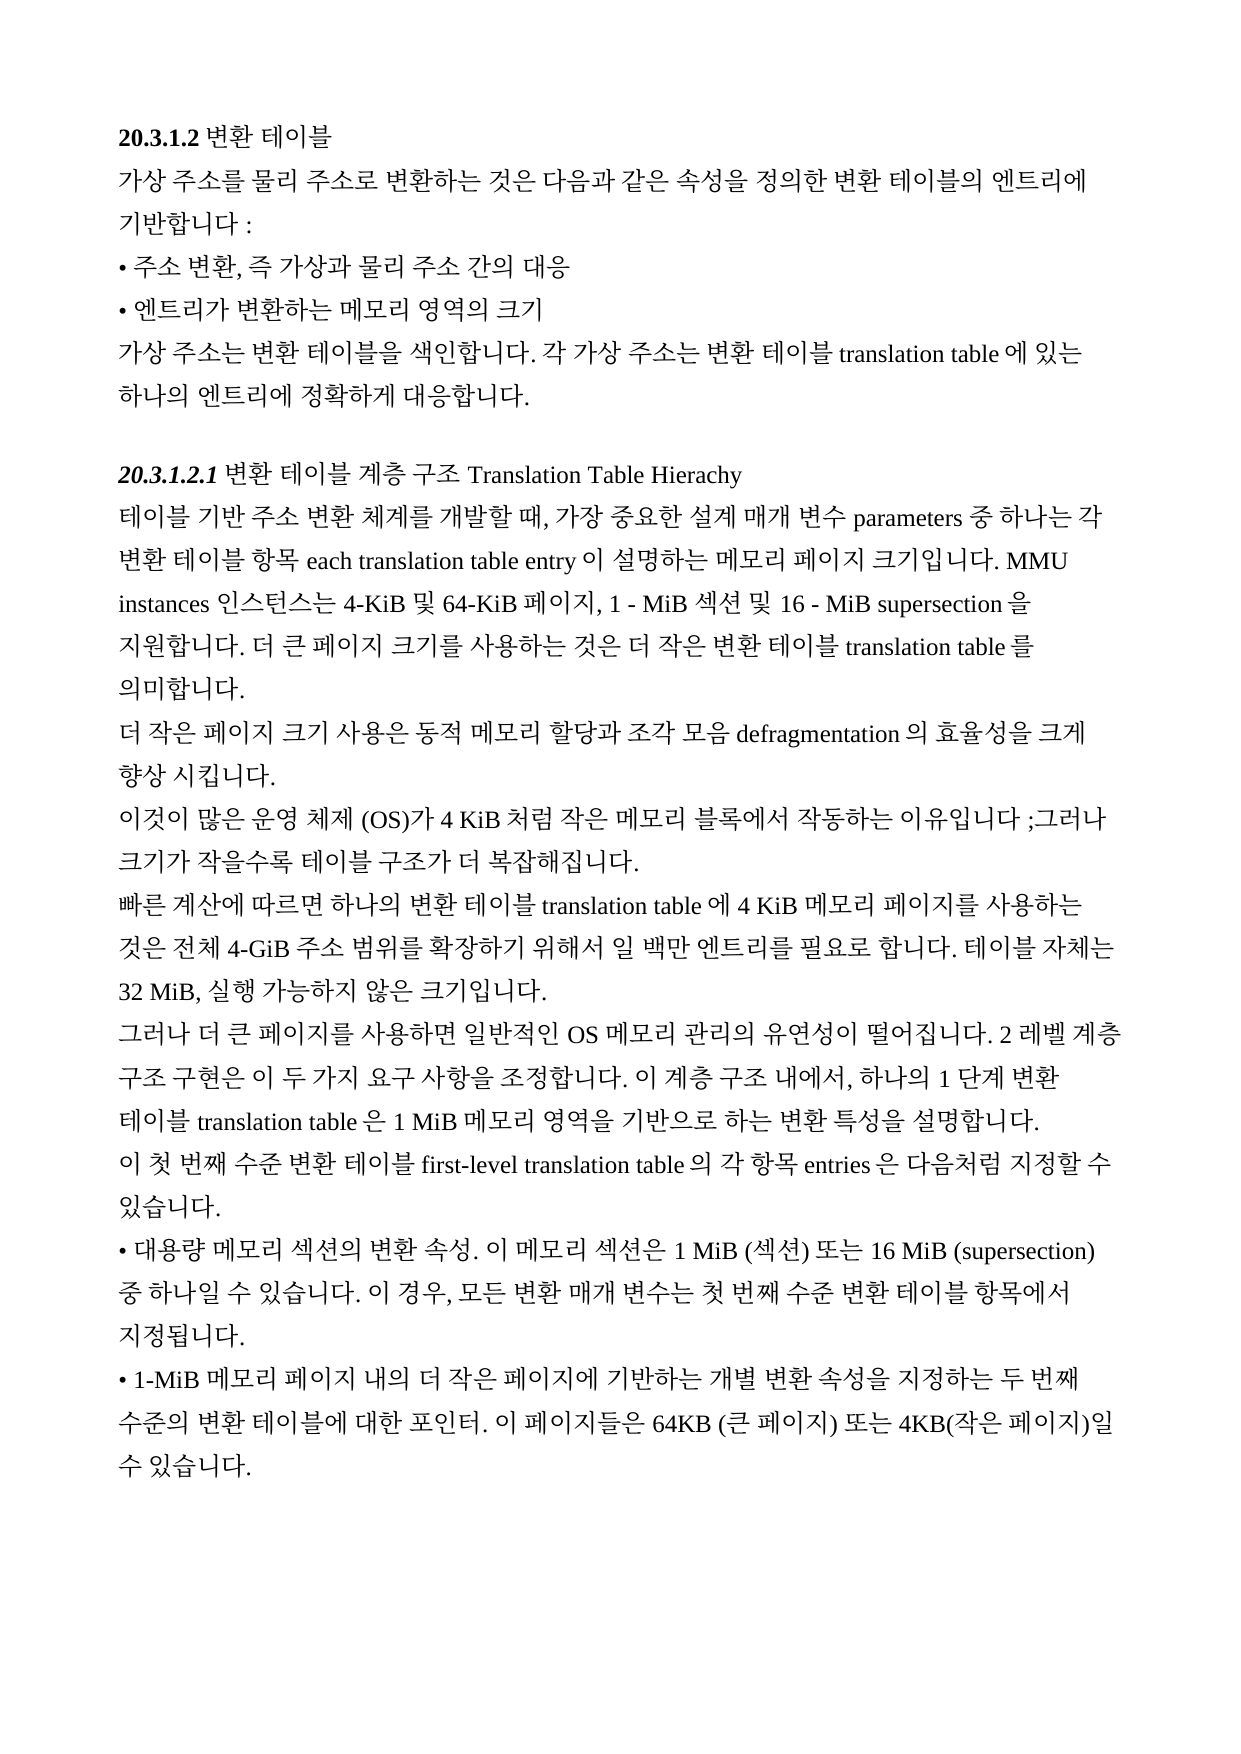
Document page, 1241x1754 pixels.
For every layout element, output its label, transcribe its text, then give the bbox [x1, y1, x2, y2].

text 20.3.1.2 변환 테이블 [118, 118, 1122, 154]
text 빠른 계산에 따르면 하나의 변환 테이블translation table에 4 KiB 메모리 페이지를 사용하는 것은 전체 4-GiB 주소 범위를 확장하기 위해서 일 백만 엔트리를 필요로 합니다. 테이블 자체는 32 MiB, 실행 가능하지 않은 크기입니다. [118, 886, 1122, 1008]
text • 대용량 메모리 섹션의 변환 속성. 이 메모리 섹션은 1 MiB (섹션) 또는 16 MiB (supersection) 중 하나일 수 있습니다. 이 경우, 모든 변환 매개 변수는 첫 번째 수준 변환 테이블 항목에서 지정됩니다. [118, 1231, 1122, 1353]
text 이것이 많은 운영 체제 (OS)가 4 KiB처럼 작은 메모리 블록에서 작동하는 이유입니다 ;그러나 크기가 작을수록 테이블 구조가 더 복잡해집니다. [118, 799, 1122, 878]
text 이 첫 번째 수준 변환 테이블first-level translation table의 각 항목entries은 다음처럼 지정할 수 있습니다. [118, 1144, 1122, 1223]
text 테이블 기반 주소 변환 체계를 개발할 때, 가장 중요한 설계 매개 변수 parameters 중 하나는 각 변환 테이블 항목 each translation table entry이 설명하는 메모리 페이지 크기입니다. MMU instances 인스턴스는 4-KiB 및 64-KiB 페이지, 1 - MiB 섹션 및 16 - MiB supersection을 지원합니다. 더 큰 페이지 크기를 사용하는 것은 더 작은 변환 테이블translation table를 의미합니다. [118, 498, 1122, 706]
text 그러나 더 큰 페이지를 사용하면 일반적인 OS 메모리 관리의 유연성이 떨어집니다. 2 레벨 계층 구조 구현은 이 두 가지 요구 사항을 조정합니다. 이 계층 구조 내에서, 하나의 1 단계 변환 테이블 translation table은 1 MiB 메모리 영역을 기반으로 하는 변환 특성을 설명합니다. [118, 1015, 1122, 1137]
text • 1-MiB 메모리 페이지 내의 더 작은 페이지에 기반하는 개별 변환 속성을 지정하는 두 번째 수준의 변환 테이블에 대한 포인터. 이 페이지들은 64KB (큰 페이지) 또는 4KB(작은 페이지)일 수 있습니다. [118, 1360, 1122, 1482]
text 가상 주소는 변환 테이블을 색인합니다. 각 가상 주소는 변환 테이블translation table에 있는 하나의 엔트리에 정확하게 대응합니다. [118, 334, 1122, 413]
text 20.3.1.2.1 변환 테이블 계층 구조 Translation Table Hierachy [118, 454, 1122, 490]
text • 주소 변환, 즉 가상과 물리 주소 간의 대응 [118, 247, 1122, 283]
text 가상 주소를 물리 주소로 변환하는 것은 다음과 같은 속성을 정의한 변환 테이블의 엔트리에 기반합니다 : [118, 161, 1122, 240]
text 더 작은 페이지 크기 사용은 동적 메모리 할당과 조각 모음defragmentation의 효율성을 크게 향상 시킵니다. [118, 713, 1122, 792]
text • 엔트리가 변환하는 메모리 영역의 크기 [118, 291, 1122, 327]
